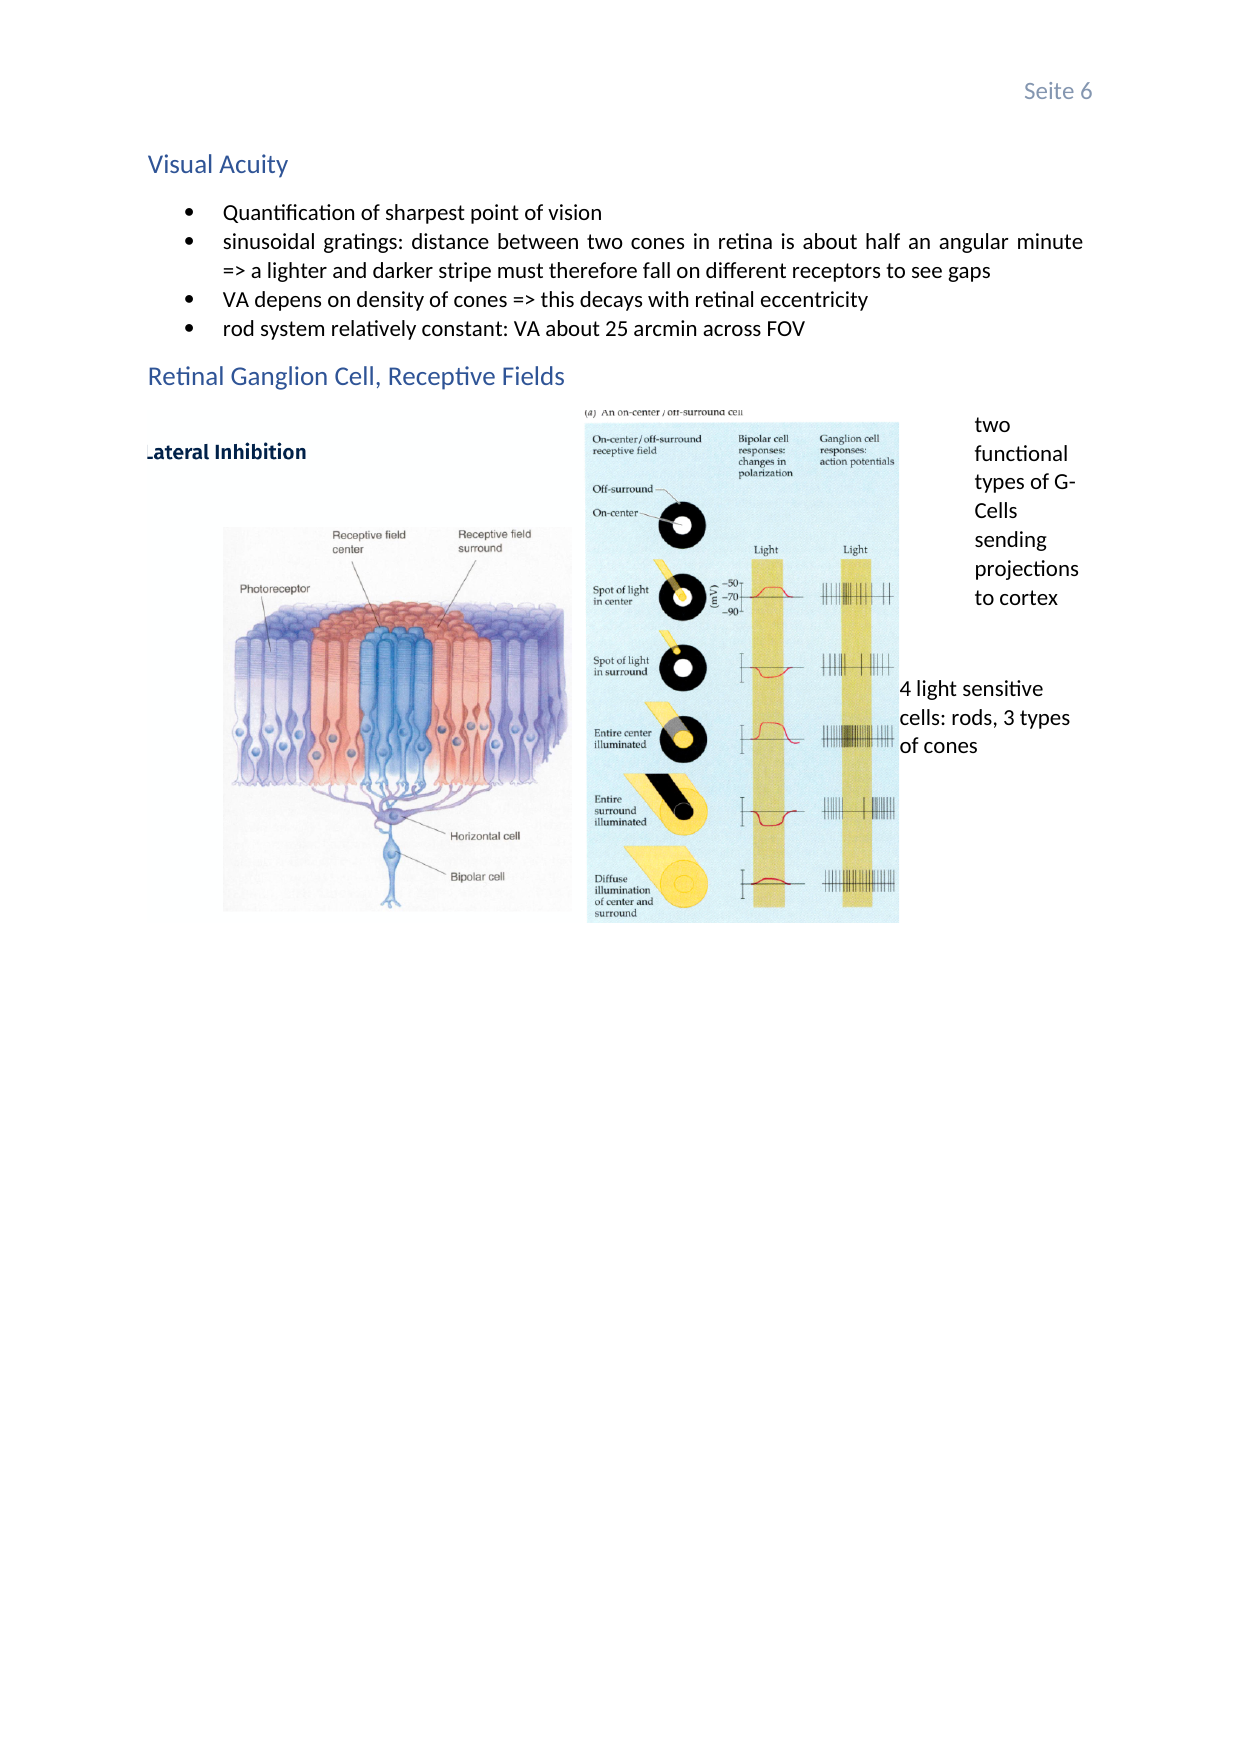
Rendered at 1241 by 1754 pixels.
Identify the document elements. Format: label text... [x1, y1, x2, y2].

subtitle Visual Acuity [148, 148, 1093, 181]
list Quantification of sharpest point of vision [185, 198, 1093, 226]
list VA depens on density of cones => this decays with retinal eccentricity [185, 285, 1093, 313]
list sinusoidal gratings: distance between two cones in retina is about half an angular minute => a lighter and darker stripe must therefore fall on different receptors to see gaps [185, 227, 1093, 284]
text two functional types of G-Cells sending projections to cortex [900, 410, 1093, 611]
text 4 light sensitive cells: rods, 3 types of cones [900, 674, 1093, 760]
subtitle Retinal Ganglion Cell, Receptive Fields [148, 359, 1093, 392]
list rod system relatively constant: VA about 25 arcmin across FOV [185, 314, 1093, 342]
